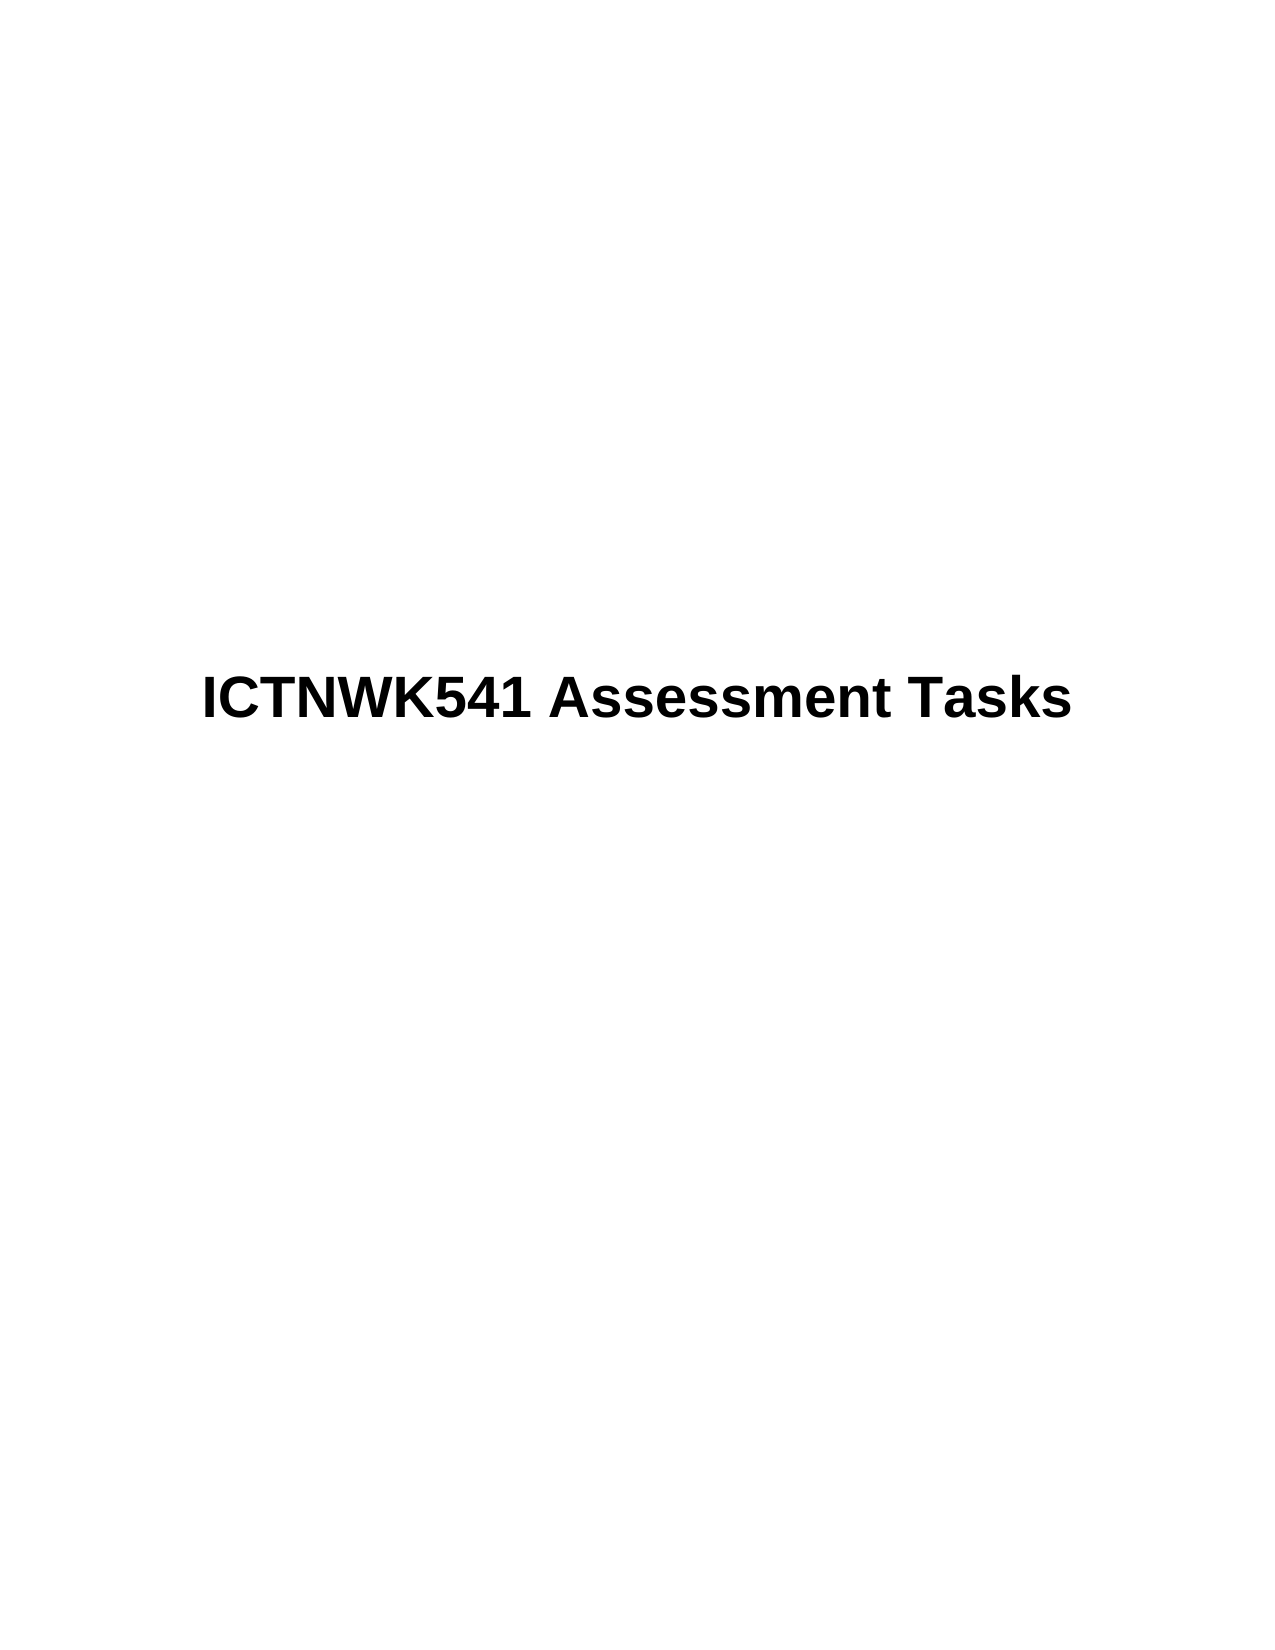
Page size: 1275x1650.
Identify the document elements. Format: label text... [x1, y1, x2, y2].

text ICTNWK541 Assessment Tasks [75, 662, 1200, 729]
